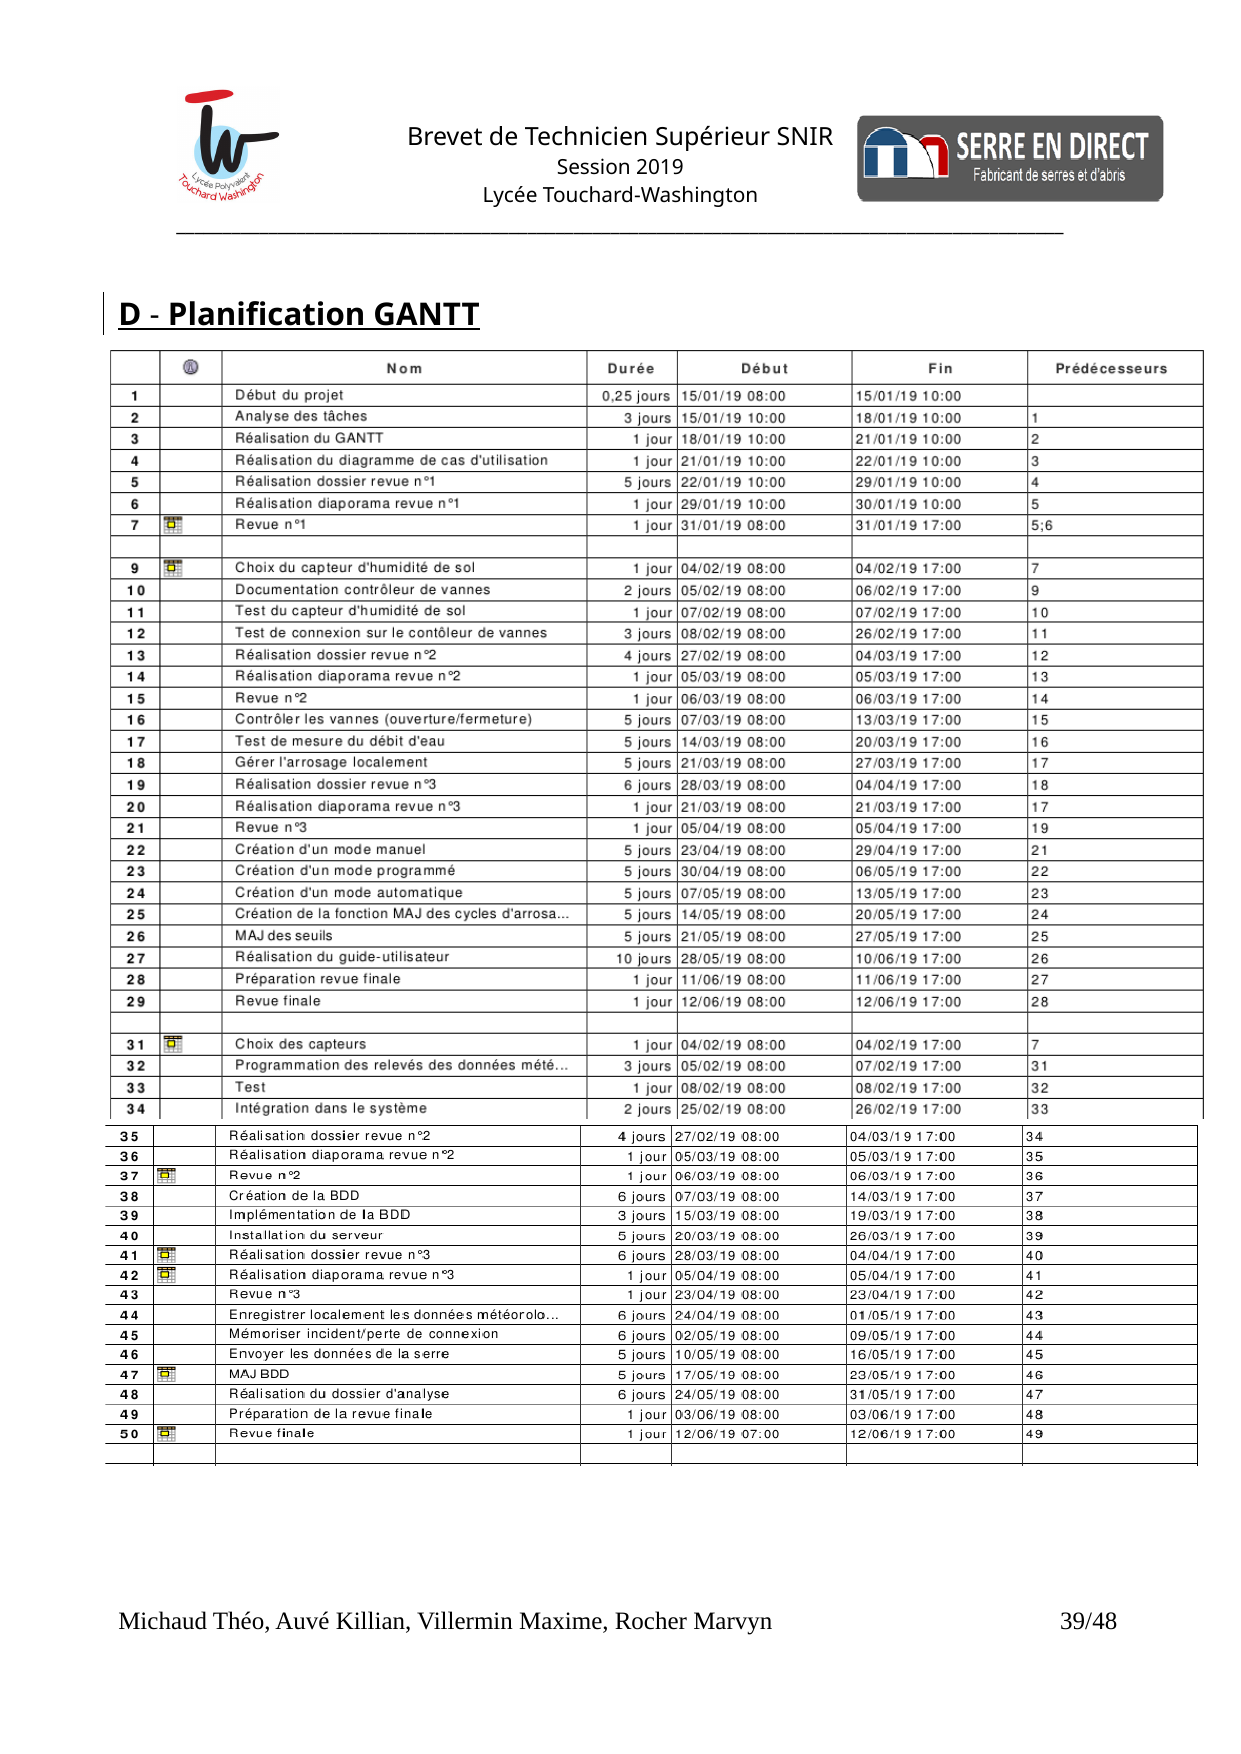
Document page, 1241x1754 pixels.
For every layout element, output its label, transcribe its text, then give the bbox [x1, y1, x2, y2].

picture [852, 113, 1167, 206]
picture [110, 348, 1206, 1119]
picture [176, 86, 281, 203]
picture [105, 1125, 1201, 1466]
subtitle D - Planification GANTT [118, 292, 1122, 334]
